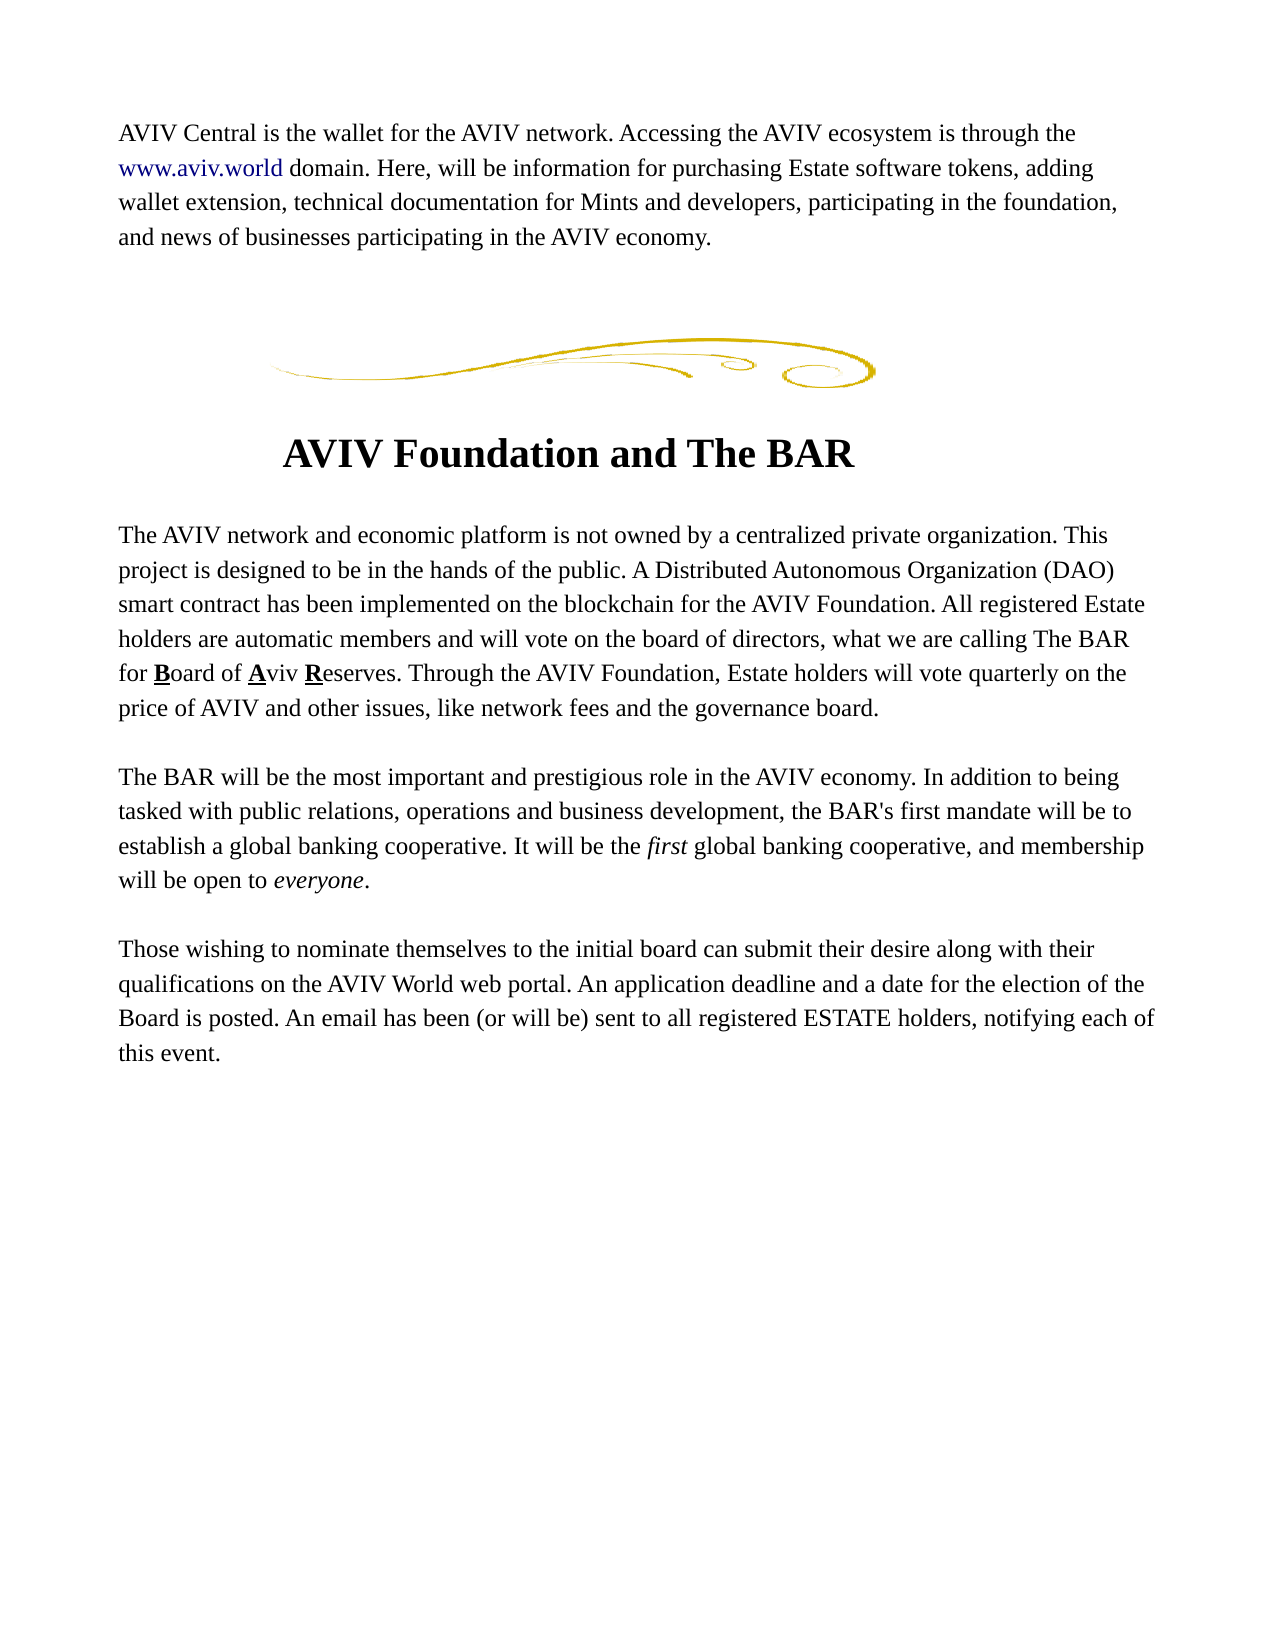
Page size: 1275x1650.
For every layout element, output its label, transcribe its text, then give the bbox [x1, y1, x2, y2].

text The AVIV network and economic platform is not owned by a centralized private organization. This project is designed to be in the hands of the public. A Distributed Autonomous Organization (DAO) smart contract has been implemented on the blockchain for the AVIV Foundation. All registered Estate holders are automatic members and will vote on the board of directors, what we are calling The BAR for Board of Aviv Reserves. Through the AVIV Foundation, Estate holders will vote quarterly on the price of AVIV and other issues, like network fees and the governance board. [118, 520, 1157, 722]
picture [269, 338, 876, 388]
text AVIV Foundation and The BAR [118, 428, 1157, 476]
text AVIV Central is the wallet for the AVIV network. Accessing the AVIV ecosystem is through the www.aviv.world domain. Here, will be information for purchasing Estate software tokens, adding wallet extension, technical documentation for Mints and developers, participating in the foundation, and news of businesses participating in the AVIV economy. [118, 118, 1157, 250]
text The BAR will be the most important and prestigious role in the AVIV economy. In addition to being tasked with public relations, operations and business development, the BAR's first mandate will be to establish a global banking cooperative. It will be the first global banking cooperative, and membership will be open to everyone. [118, 762, 1157, 894]
text Those wishing to nominate themselves to the initial board can submit their desire along with their qualifications on the AVIV World web portal. An application deadline and a date for the election of the Board is posted. An email has been (or will be) sent to all registered ESTATE holders, notifying each of this event. [118, 934, 1157, 1066]
